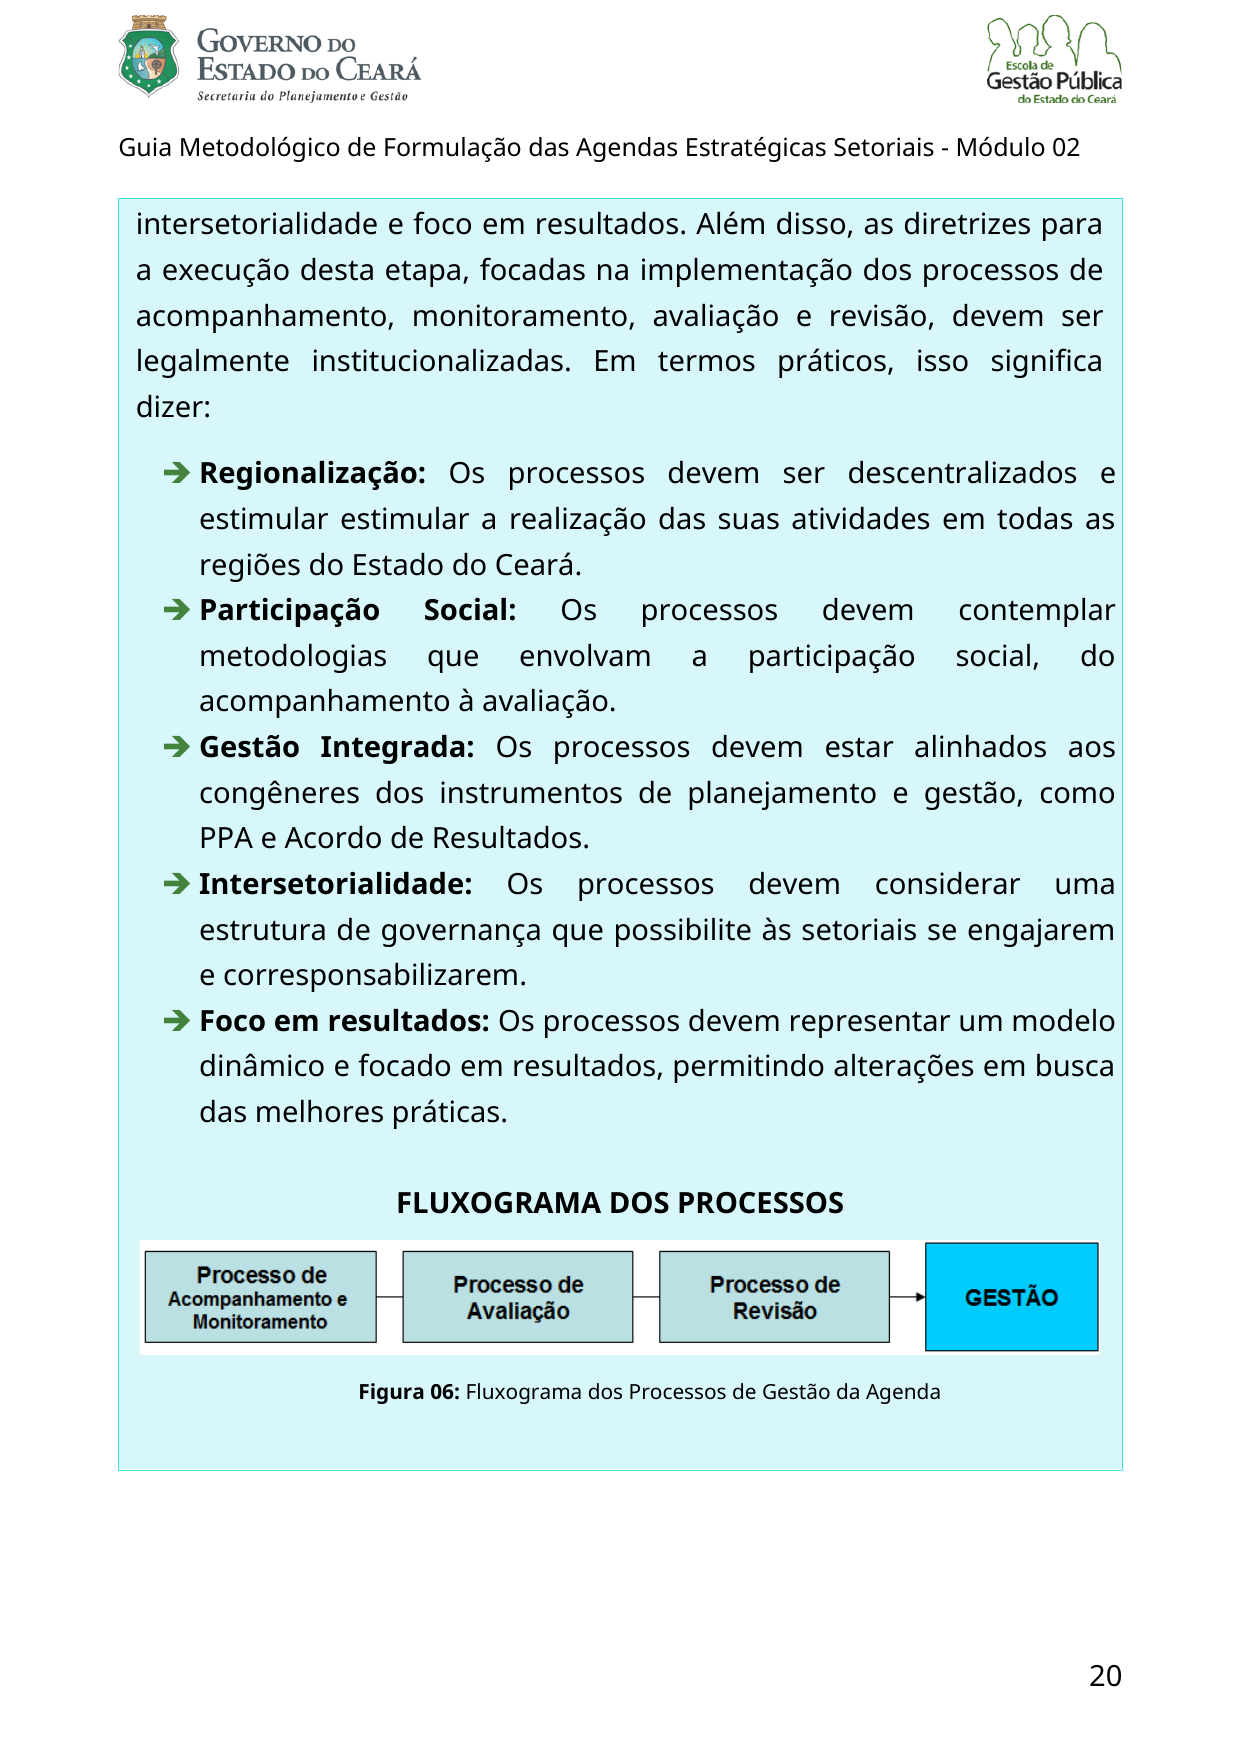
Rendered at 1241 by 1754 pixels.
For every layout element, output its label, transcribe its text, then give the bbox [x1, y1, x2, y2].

table_cell intersetorialidade e foco em resultados. Além disso, as diretrizes para a execução desta etapa, focadas na implementação dos processos de acompanhamento, monitoramento, avaliação e revisão, devem ser legalmente institucionalizadas. Em termos práticos, isso significa dizer: Regionalização: Os processos devem ser descentralizados e estimular estimular a realização das suas atividades em todas as regiões do Estado do Ceará. Participação Social: Os processos devem contemplar metodologias que envolvam a participação social, do acompanhamento à avaliação. Gestão Integrada: Os processos devem estar alinhados aos congêneres dos instrumentos de planejamento e gestão, como PPA e Acordo de Resultados. Intersetorialidade: Os processos devem considerar uma estrutura de governança que possibilite às setoriais se engajarem e corresponsabilizarem. Foco em resultados: Os processos devem representar um modelo dinâmico e focado em resultados, permitindo alterações em busca das melhores práticas. FLUXOGRAMA DOS PROCESSOS Figura 06: Fluxograma dos Processos de Gestão da Agenda [119, 199, 1122, 1469]
picture [118, 15, 1122, 103]
picture [140, 1240, 1101, 1355]
